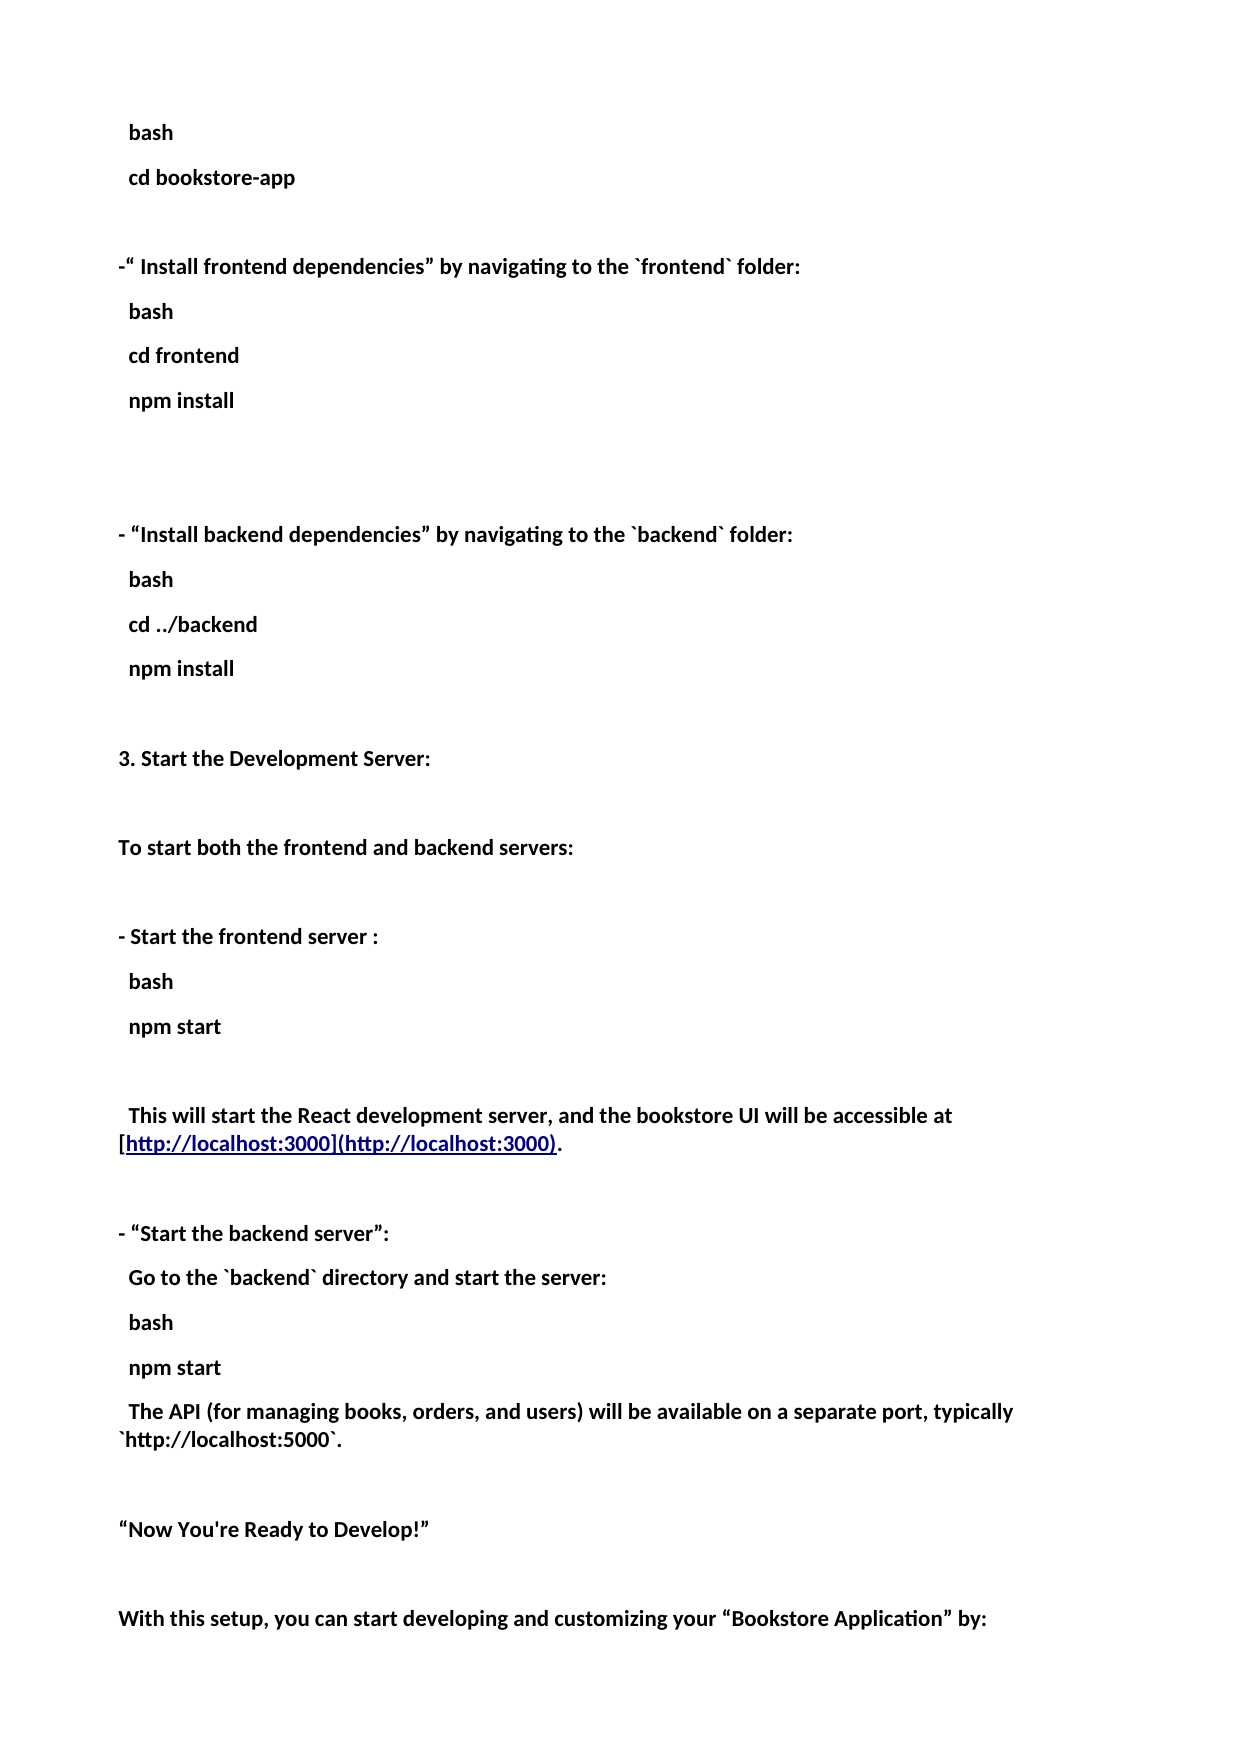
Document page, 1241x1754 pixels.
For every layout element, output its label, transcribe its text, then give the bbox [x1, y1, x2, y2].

text cd frontend [118, 342, 1122, 369]
text - “Install backend dependencies” by navigating to the `backend` folder: [118, 520, 1122, 548]
text bash [118, 565, 1122, 593]
text npm install [118, 654, 1122, 682]
text bash [118, 297, 1122, 325]
text npm install [118, 386, 1122, 414]
text The API (for managing books, orders, and users) will be available on a separate port, typically `http://localhost:5000`. [118, 1397, 1122, 1453]
text bash [118, 118, 1122, 146]
text cd bookstore-app [118, 163, 1122, 191]
text bash [118, 967, 1122, 995]
text Go to the `backend` directory and start the server: [118, 1263, 1122, 1291]
text - Start the frontend server : [118, 922, 1122, 951]
text To start both the frontend and backend servers: [118, 833, 1122, 861]
text bash [118, 1308, 1122, 1336]
text npm start [118, 1012, 1122, 1040]
text “Now You're Ready to Develop!” [118, 1515, 1122, 1543]
text This will start the React development server, and the bookstore UI will be accessible at [http://localhost:3000](http://localhost:3000). [118, 1101, 1122, 1157]
text -“ Install frontend dependencies” by navigating to the `frontend` folder: [118, 252, 1122, 280]
text 3. Start the Development Server: [118, 744, 1122, 772]
text - “Start the backend server”: [118, 1219, 1122, 1247]
text npm start [118, 1353, 1122, 1381]
text With this setup, you can start developing and customizing your “Bookstore Application” by: [118, 1604, 1122, 1632]
text cd ../backend [118, 610, 1122, 638]
